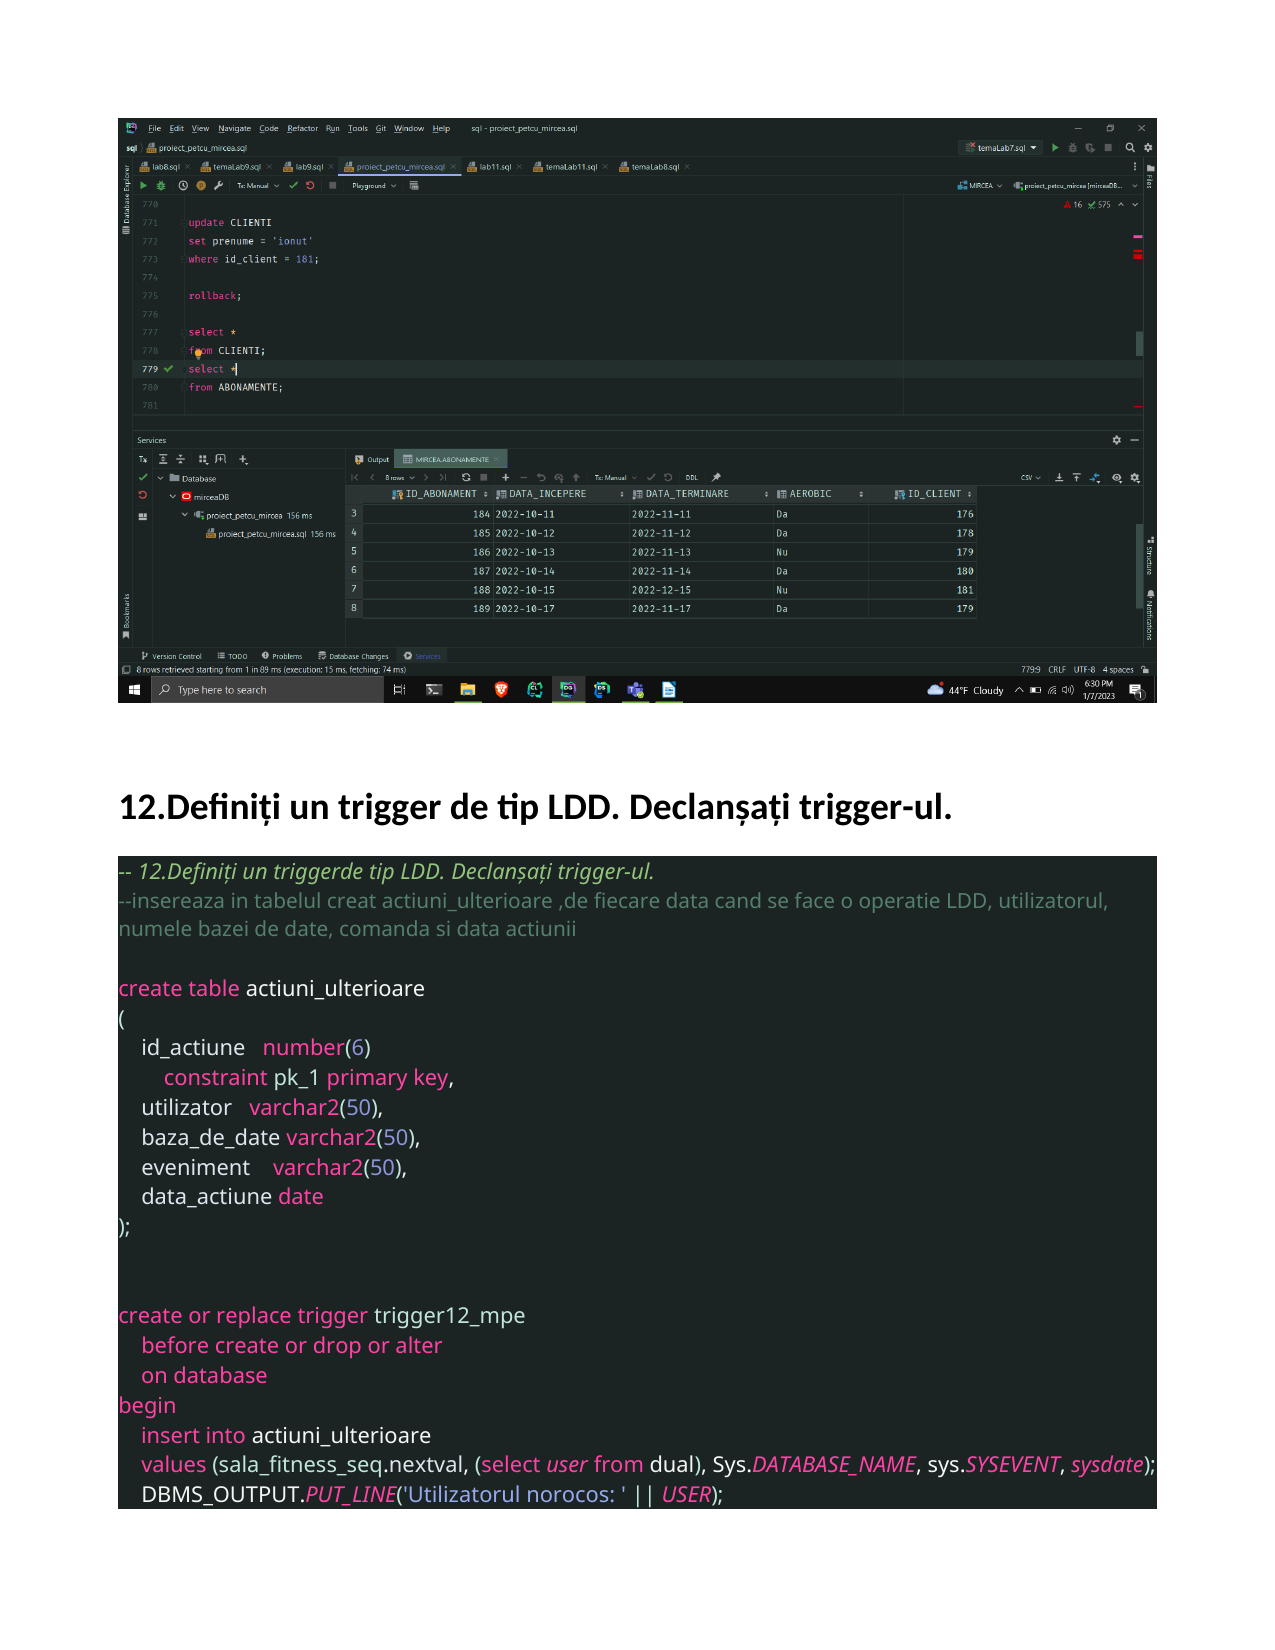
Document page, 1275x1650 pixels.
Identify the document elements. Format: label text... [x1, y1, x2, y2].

picture [118, 118, 1157, 703]
text 12.Definiți un trigger de tip LDD. Declanșați trigger-ul. [118, 783, 1157, 829]
text -- 12.Definiți un triggerde tip LDD. Declanșați trigger-ul. --insereaza in tabelul creat actiuni_ulterioare ,de fiecare data cand se face o operatie LDD, utilizatorul, numele bazei de date, comanda si data actiunii [118, 856, 1157, 943]
text create table actiuni_ulterioare ( id_actiune number(6) constraint pk_1 primary key, utilizator varchar2(50), baza_de_date varchar2(50), eveniment varchar2(50), data_actiune date ); create or replace trigger trigger12_mpe before create or drop or alter on database begin insert into actiuni_ulterioare values (sala_fitness_seq.nextval, (select user from dual), Sys.DATABASE_NAME, sys.SYSEVENT, sysdate); DBMS_OUTPUT.PUT_LINE('Utilizatorul norocos: ' || USER); [118, 943, 1157, 1509]
